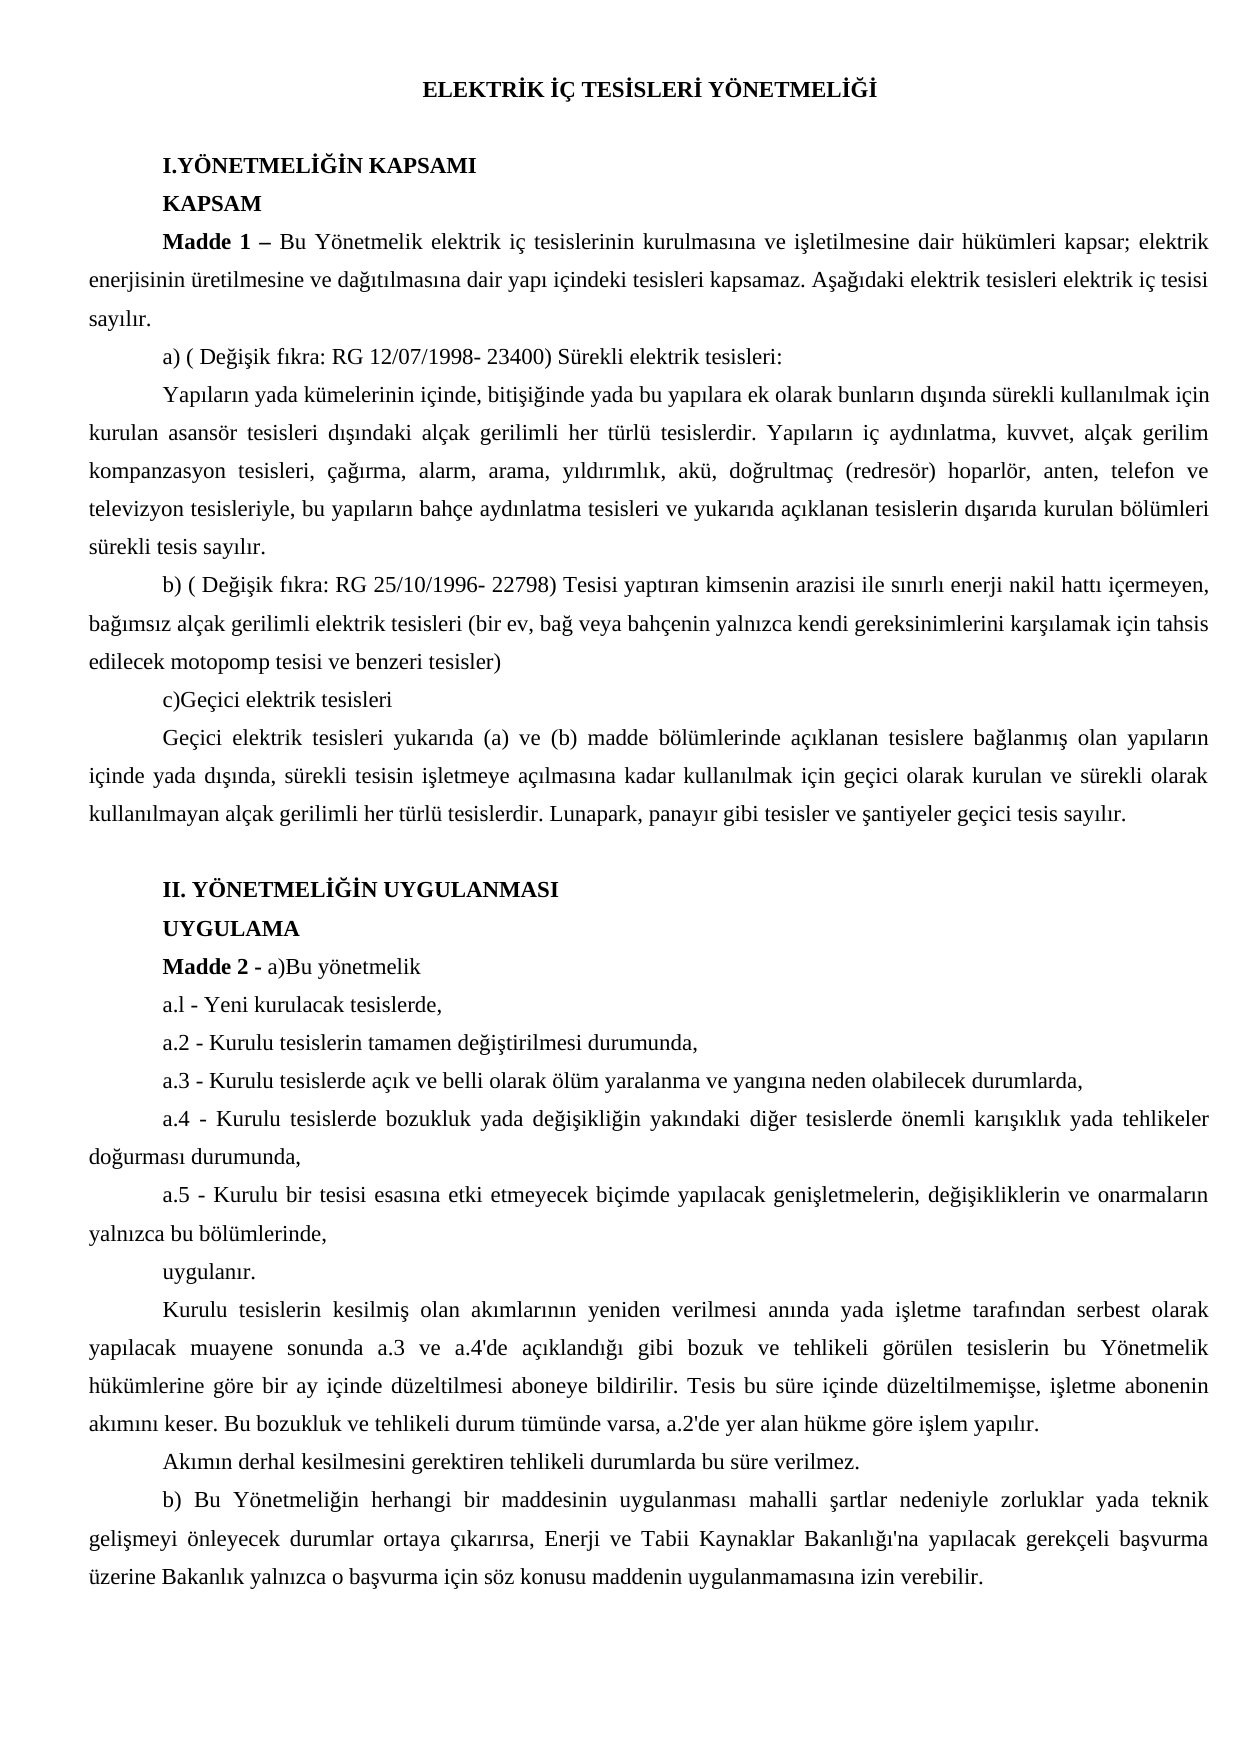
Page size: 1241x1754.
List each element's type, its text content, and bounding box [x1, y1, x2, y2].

text Akımın derhal kesilmesini gerektiren tehlikeli durumlarda bu süre verilmez. [88, 1449, 1211, 1475]
text c)Geçici elektrik tesisleri [88, 687, 1211, 712]
text Kurulu tesislerin kesilmiş olan akımlarının yeniden verilmesi anında yada işletme tarafından serbest olarak yapılacak muayene sonunda a.3 ve a.4'de açıklandığı gibi bozuk ve tehlikeli görülen tesislerin bu Yönetmelik hükümlerine göre bir ay içinde düzeltilmesi aboneye bildirilir. Tesis bu süre içinde düzeltilmemişse, işletme abonenin akımını keser. Bu bozukluk ve tehlikeli durum tümünde varsa, a.2'de yer alan hükme göre işlem yapılır. [88, 1297, 1211, 1437]
text b) Bu Yönetmeliğin herhangi bir maddesinin uygulanması mahalli şartlar nedeniyle zorluklar yada teknik gelişmeyi önleyecek durumlar ortaya çıkarırsa, Enerji ve Tabii Kaynaklar Bakanlığı'na yapılacak gerekçeli başvurma üzerine Bakanlık yalnızca o başvurma için söz konusu maddenin uygulanmamasına izin verebilir. [88, 1487, 1211, 1589]
text uygulanır. [88, 1259, 1211, 1284]
text a) ( Değişik fıkra: RG 12/07/1998- 23400) Sürekli elektrik tesisleri: [88, 344, 1211, 369]
text a.5 - Kurulu bir tesisi esasına etki etmeyecek biçimde yapılacak genişletmelerin, değişikliklerin ve onarmaların yalnızca bu bölümlerinde, [88, 1182, 1211, 1246]
text Madde 1 – Bu Yönetmelik elektrik iç tesislerinin kurulmasına ve işletilmesine dair hükümleri kapsar; elektrik enerjisinin üretilmesine ve dağıtılmasına dair yapı içindeki tesisleri kapsamaz. Aşağıdaki elektrik tesisleri elektrik iç tesisi sayılır. [88, 229, 1211, 331]
text a.2 - Kurulu tesislerin tamamen değiştirilmesi durumunda, [88, 1030, 1211, 1055]
text II. YÖNETMELİĞİN UYGULANMASI [88, 877, 1211, 903]
text UYGULAMA [88, 916, 1211, 941]
text ELEKTRİK İÇ TESİSLERİ YÖNETMELİĞİ [88, 77, 1211, 102]
text KAPSAM [88, 191, 1211, 217]
text a.3 - Kurulu tesislerde açık ve belli olarak ölüm yaralanma ve yangına neden olabilecek durumlarda, [88, 1068, 1211, 1093]
text Geçici elektrik tesisleri yukarıda (a) ve (b) madde bölümlerinde açıklanan tesislere bağlanmış olan yapıların içinde yada dışında, sürekli tesisin işletmeye açılmasına kadar kullanılmak için geçici olarak kurulan ve sürekli olarak kullanılmayan alçak gerilimli her türlü tesislerdir. Lunapark, panayır gibi tesisler ve şantiyeler geçici tesis sayılır. [88, 725, 1211, 827]
text a.4 - Kurulu tesislerde bozukluk yada değişikliğin yakındaki diğer tesislerde önemli karışıklık yada tehlikeler doğurması durumunda, [88, 1106, 1211, 1170]
text Yapıların yada kümelerinin içinde, bitişiğinde yada bu yapılara ek olarak bunların dışında sürekli kullanılmak için kurulan asansör tesisleri dışındaki alçak gerilimli her türlü tesislerdir. Yapıların iç aydınlatma, kuvvet, alçak gerilim kompanzasyon tesisleri, çağırma, alarm, arama, yıldırımlık, akü, doğrultmaç (redresör) hoparlör, anten, telefon ve televizyon tesisleriyle, bu yapıların bahçe aydınlatma tesisleri ve yukarıda açıklanan tesislerin dışarıda kurulan bölümleri sürekli tesis sayılır. [88, 382, 1211, 560]
text b) ( Değişik fıkra: RG 25/10/1996- 22798) Tesisi yaptıran kimsenin arazisi ile sınırlı enerji nakil hattı içermeyen, bağımsız alçak gerilimli elektrik tesisleri (bir ev, bağ veya bahçenin yalnızca kendi gereksinimlerini karşılamak için tahsis edilecek motopomp tesisi ve benzeri tesisler) [88, 572, 1211, 674]
text I.YÖNETMELİĞİN KAPSAMI [88, 153, 1211, 178]
text a.l - Yeni kurulacak tesislerde, [88, 992, 1211, 1017]
text Madde 2 - a)Bu yönetmelik [88, 954, 1211, 979]
